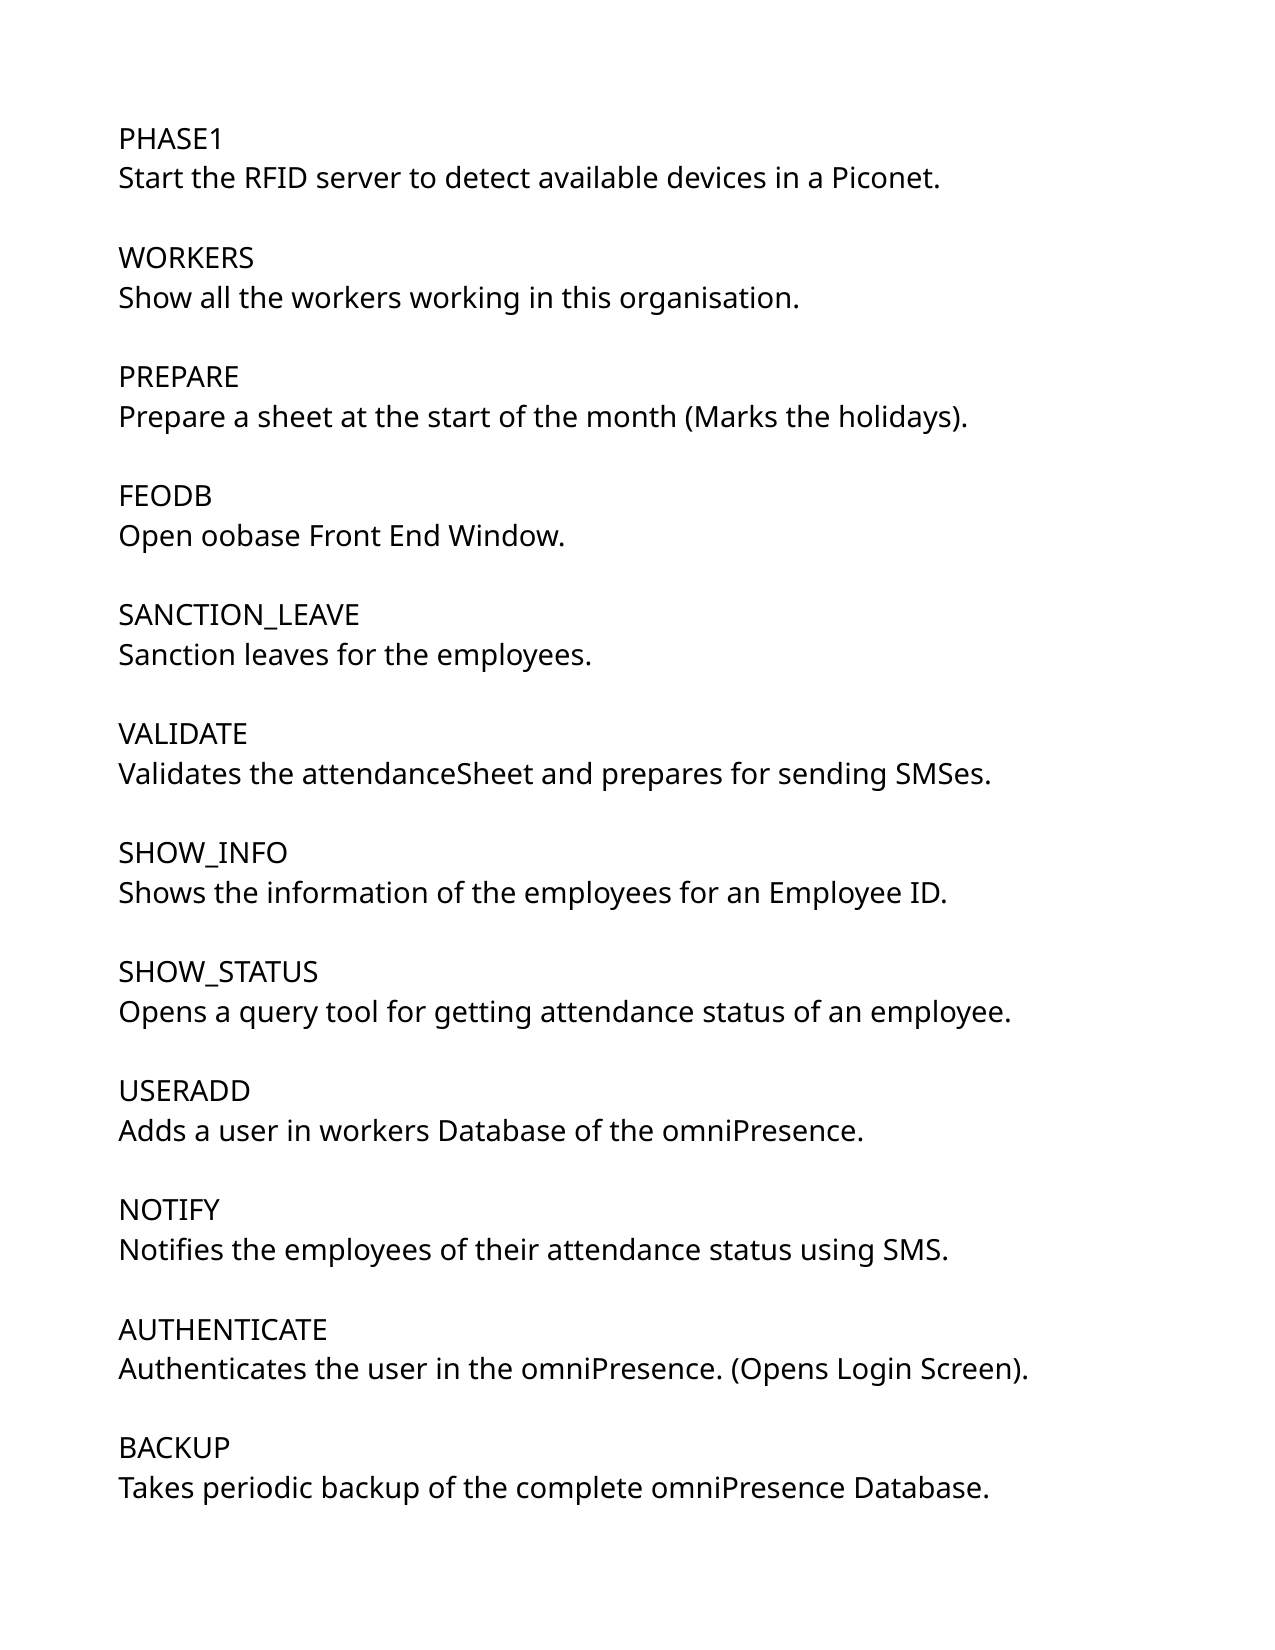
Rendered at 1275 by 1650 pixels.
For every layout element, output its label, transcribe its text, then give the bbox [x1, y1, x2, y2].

text Authenticates the user in the omniPresence. (Opens Login Screen). [118, 1348, 1157, 1388]
text Start the RFID server to detect available devices in a Piconet. [118, 158, 1157, 197]
text Prepare a sheet at the start of the month (Marks the holidays). [118, 396, 1157, 436]
text Sanction leaves for the employees. [118, 634, 1157, 674]
text Notifies the employees of their attendance status using SMS. [118, 1229, 1157, 1269]
text PHASE1 [118, 118, 1157, 158]
text SHOW_INFO [118, 832, 1157, 872]
text Show all the workers working in this organisation. [118, 277, 1157, 317]
text USERADD [118, 1071, 1157, 1110]
text BACKUP [118, 1428, 1157, 1467]
text FEODB [118, 475, 1157, 515]
text NOTIFY [118, 1190, 1157, 1229]
text SANCTION_LEAVE [118, 594, 1157, 634]
text PREPARE [118, 356, 1157, 396]
text Open oobase Front End Window. [118, 515, 1157, 555]
text Adds a user in workers Database of the omniPresence. [118, 1110, 1157, 1150]
text Opens a query tool for getting attendance status of an employee. [118, 991, 1157, 1031]
text Takes periodic backup of the complete omniPresence Database. [118, 1467, 1157, 1507]
text Shows the information of the employees for an Employee ID. [118, 872, 1157, 912]
text SHOW_STATUS [118, 952, 1157, 991]
text VALIDATE [118, 713, 1157, 753]
text WORKERS [118, 237, 1157, 277]
text Validates the attendanceSheet and prepares for sending SMSes. [118, 753, 1157, 793]
text AUTHENTICATE [118, 1309, 1157, 1348]
